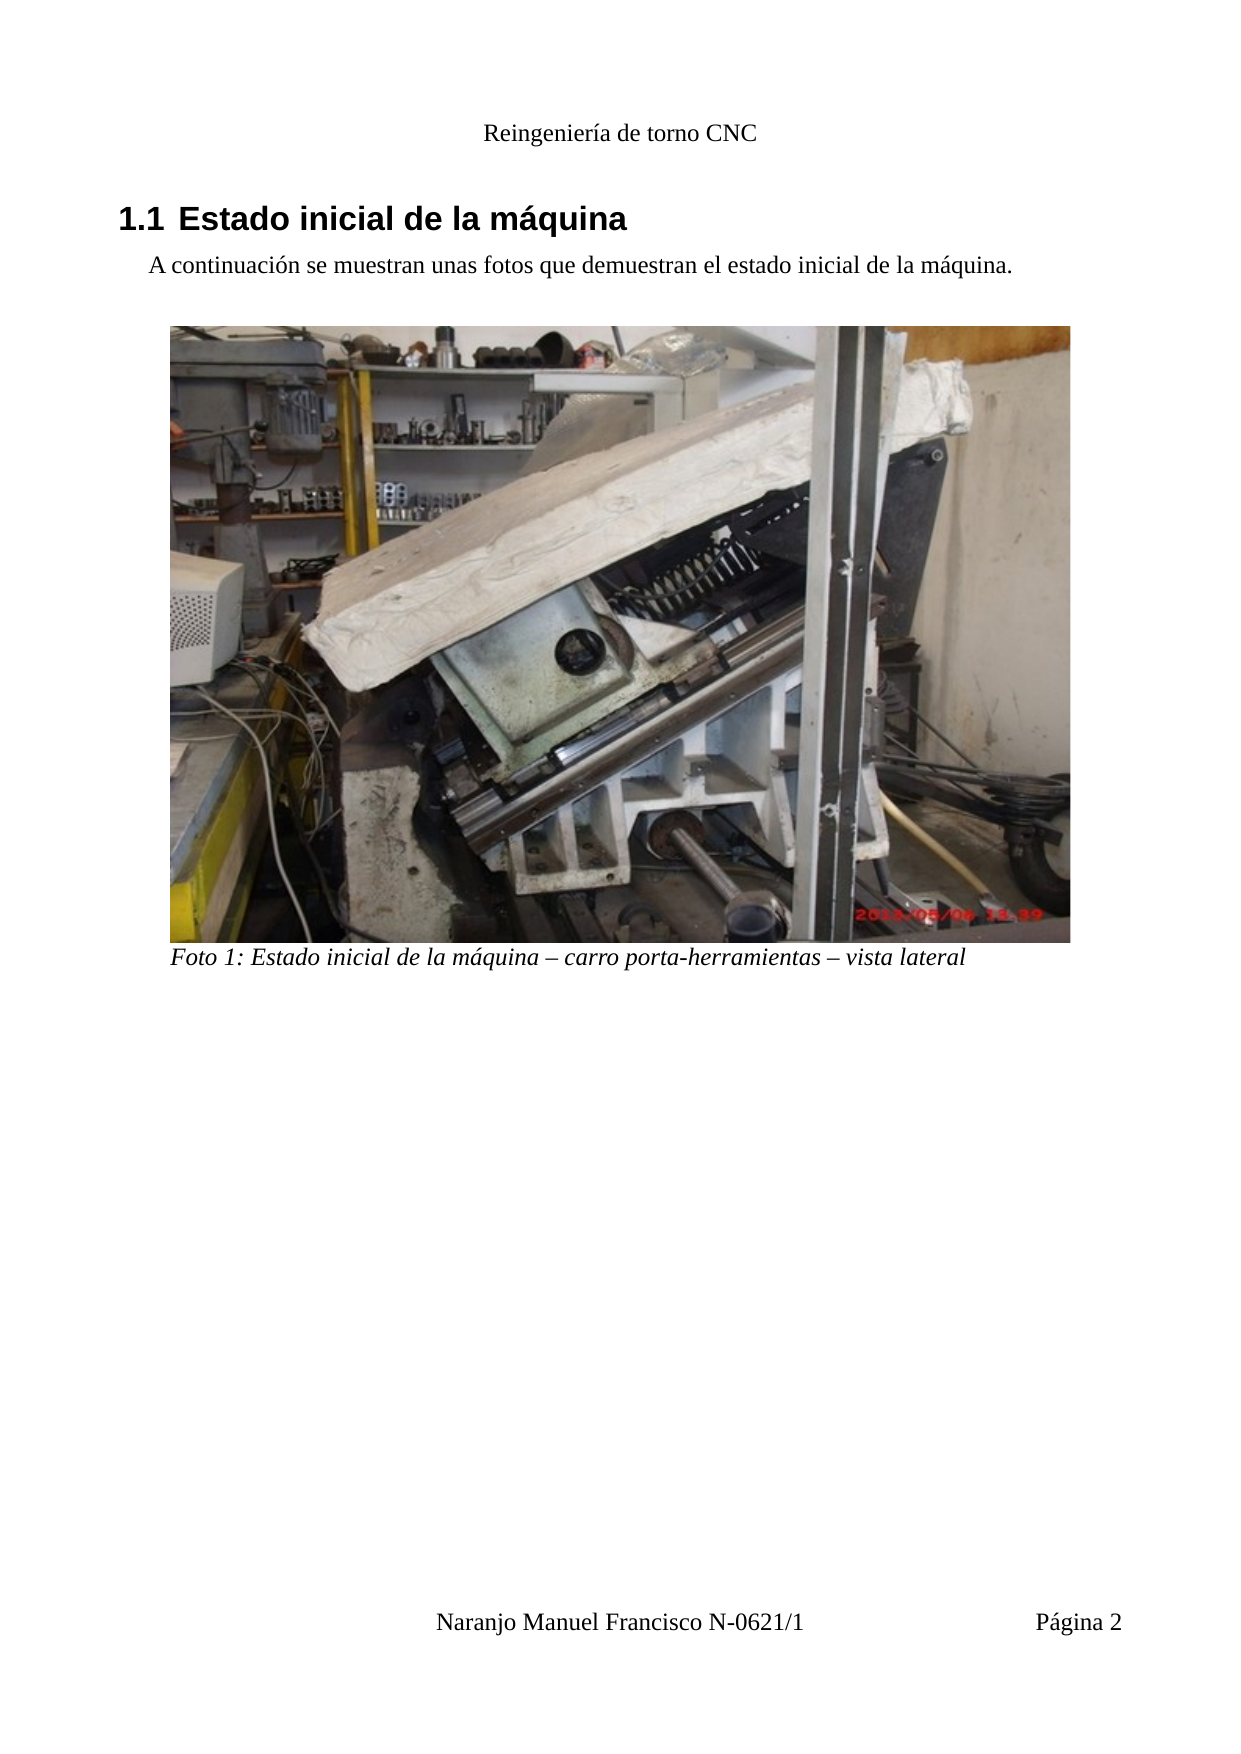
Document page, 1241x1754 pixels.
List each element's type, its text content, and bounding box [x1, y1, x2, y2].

subtitle Estado inicial de la máquina [118, 199, 1122, 238]
picture [170, 326, 1071, 943]
text Foto 1: Estado inicial de la máquina – carro porta-herramientas – vista lateral [170, 943, 1070, 971]
text A continuación se muestran unas fotos que demuestran el estado inicial de la máquina. [118, 250, 1122, 279]
